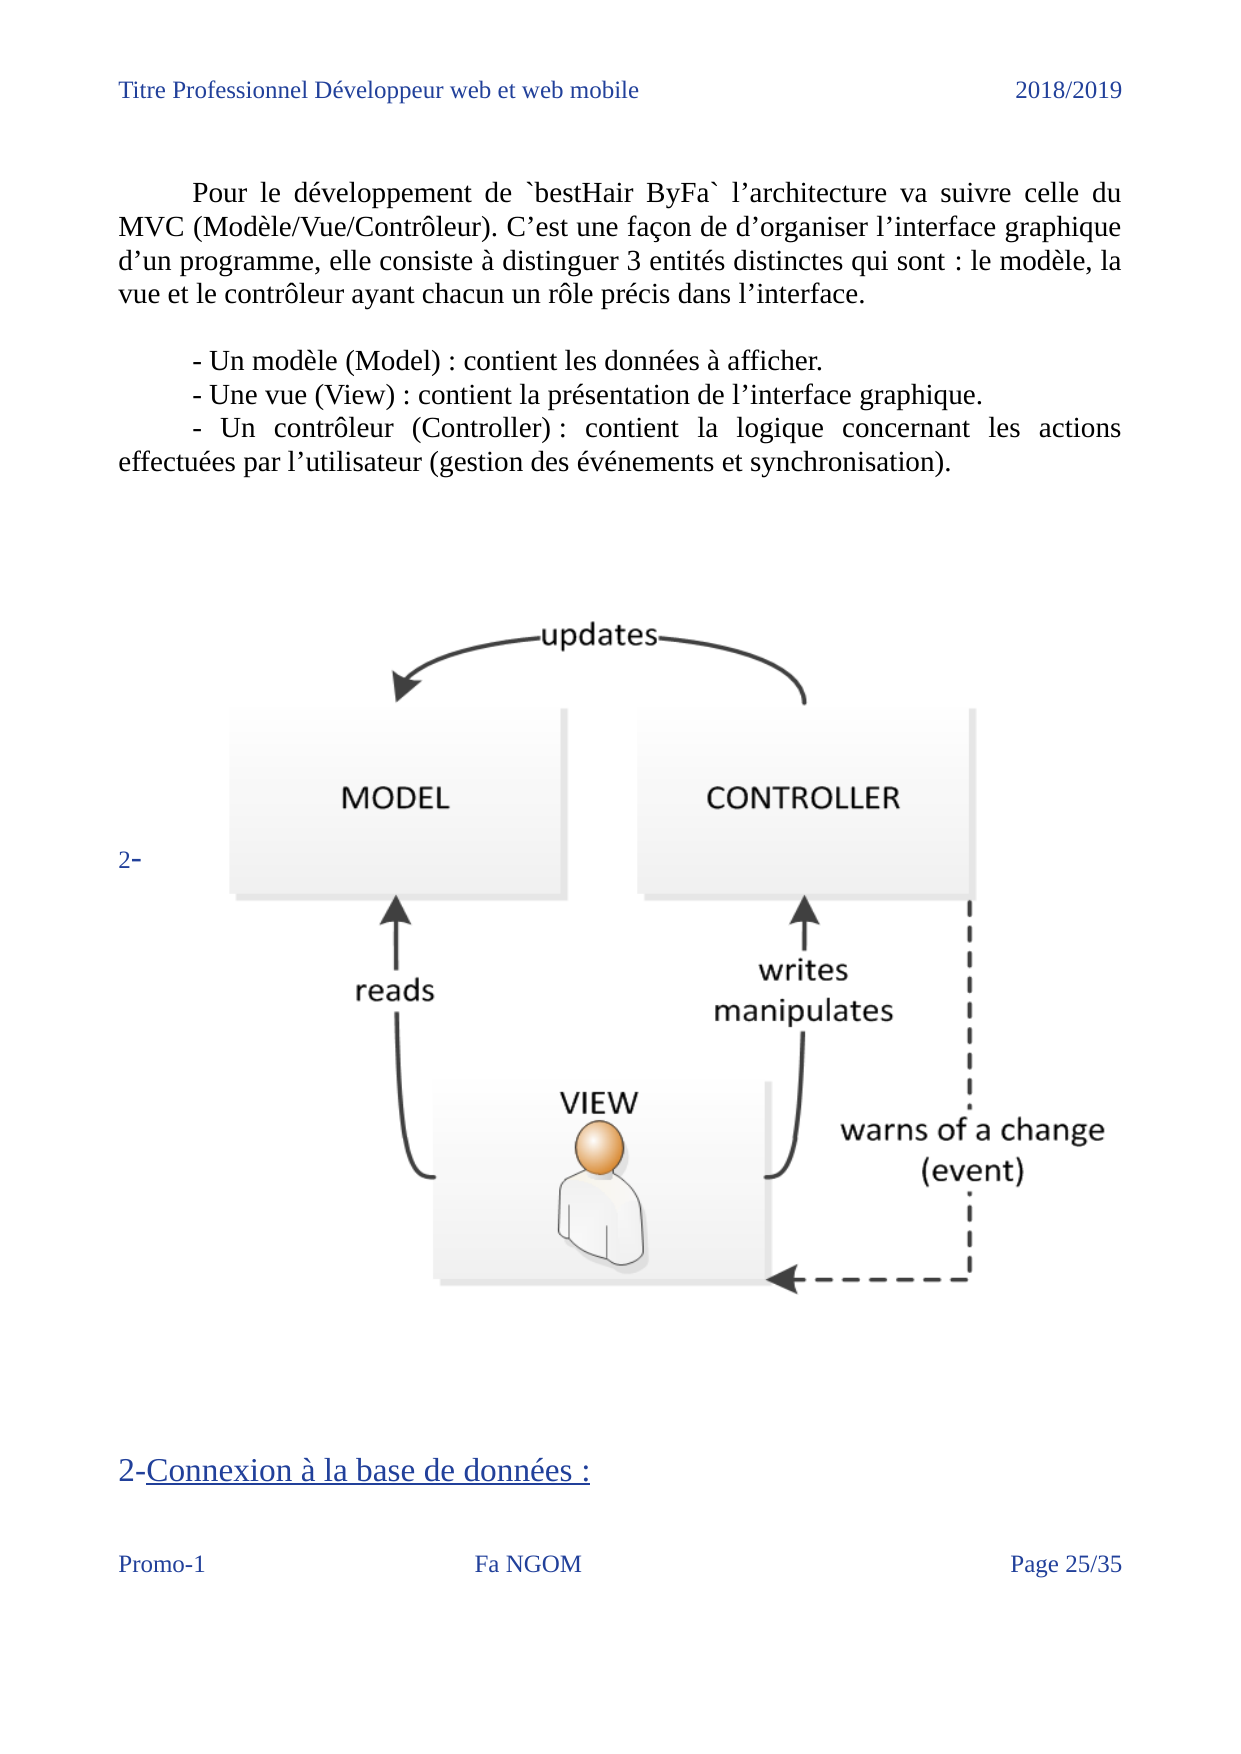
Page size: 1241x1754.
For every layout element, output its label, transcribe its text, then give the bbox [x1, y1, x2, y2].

text 2-Connexion à la base de données : [118, 1450, 1122, 1488]
text Pour le développement de `bestHair ByFa` l’architecture va suivre celle du MVC (Modèle/Vue/Contrôleur). C’est une façon de d’organiser l’interface graphique d’un programme, elle consiste à distinguer 3 entités distinctes qui sont : le modèle, la vue et le contrôleur ayant chacun un rôle précis dans l’interface. [118, 176, 1122, 310]
text - Un modèle (Model) : contient les données à afficher. [118, 343, 1122, 377]
text [1107, 837, 1122, 875]
text - Un contrôleur (Controller) : contient la logique concernant les actions effectuées par l’utilisateur (gestion des événements et synchronisation). [118, 410, 1122, 477]
picture [229, 610, 1107, 1295]
text - Une vue (View) : contient la présentation de l’interface graphique. [118, 377, 1122, 410]
text 2- [118, 837, 229, 875]
